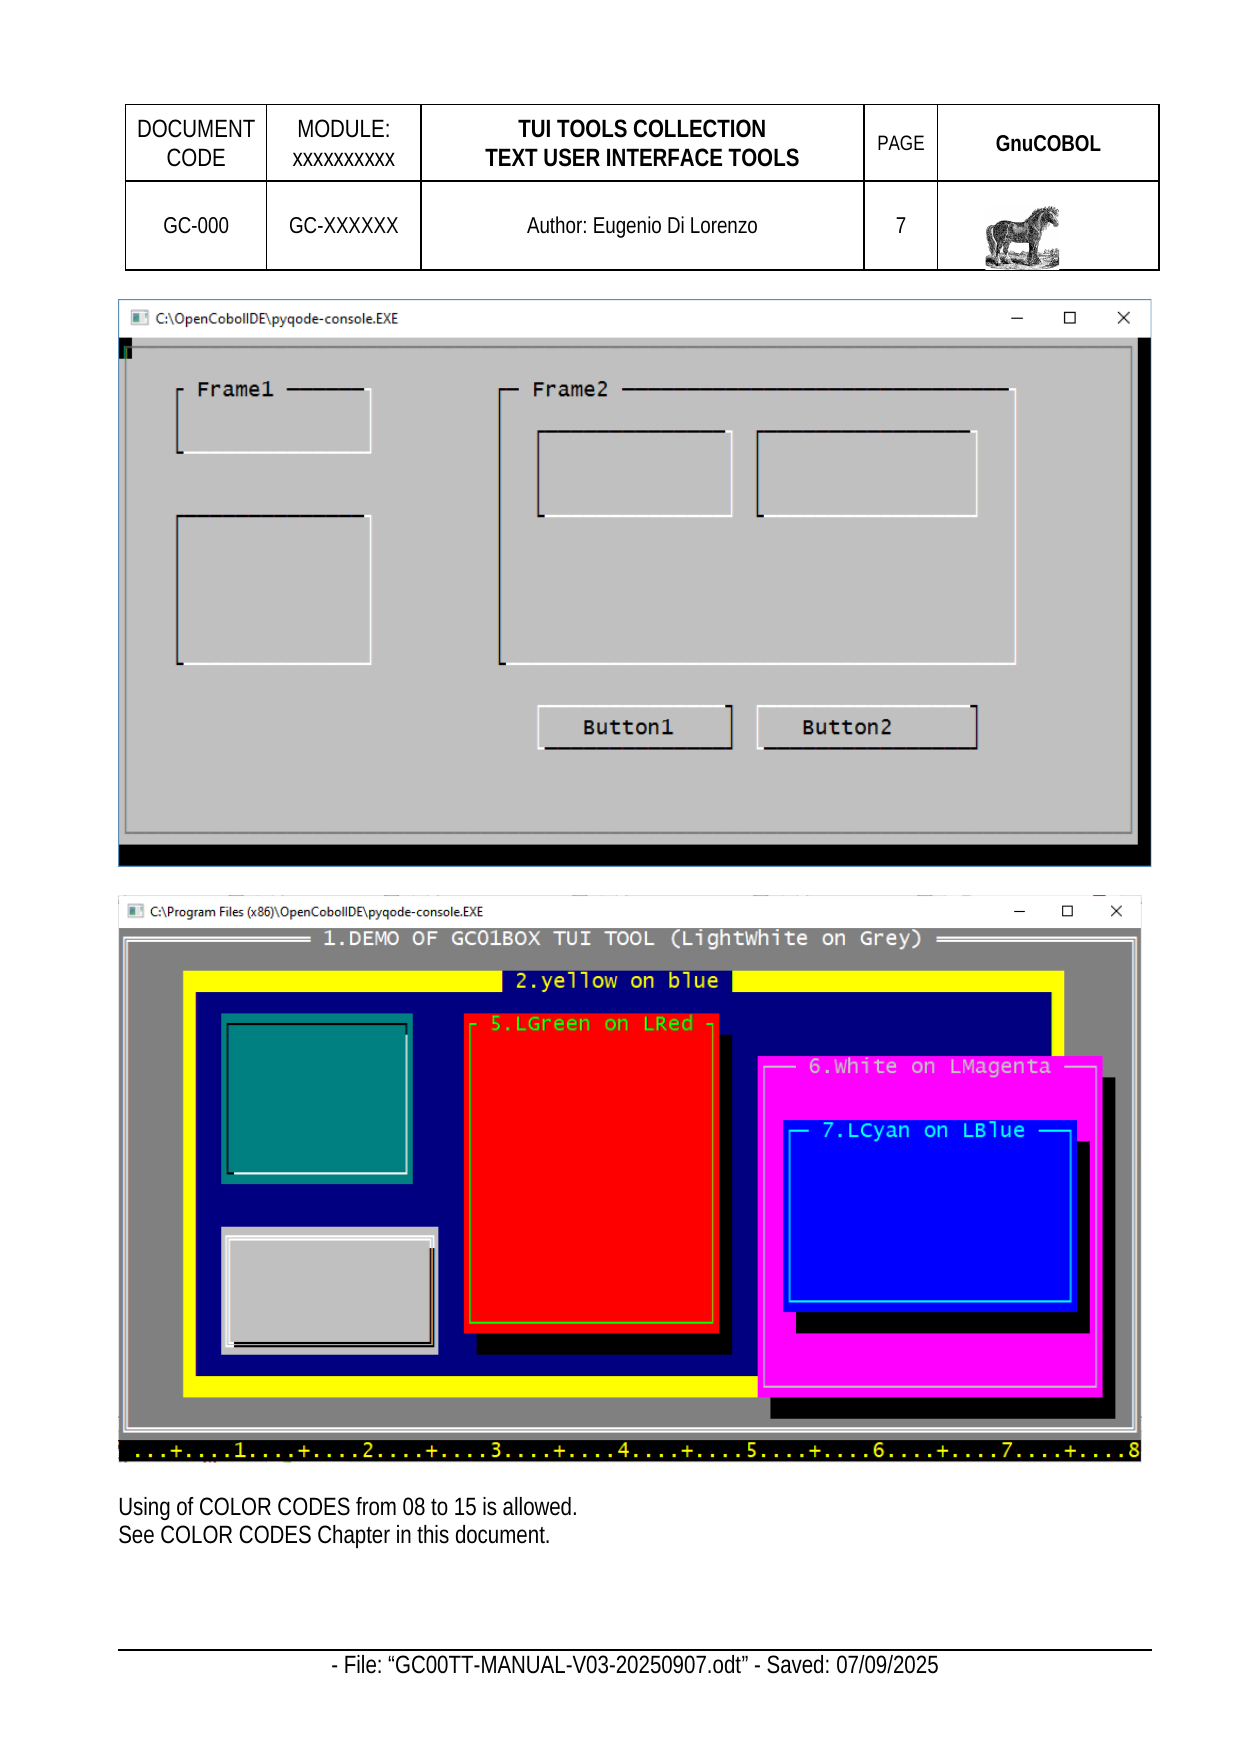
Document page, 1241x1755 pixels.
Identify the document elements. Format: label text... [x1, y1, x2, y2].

text See COLOR CODES Chapter in this document. [118, 1520, 1152, 1549]
text Using of COLOR CODES from 08 to 15 is allowed. [118, 1492, 1152, 1520]
